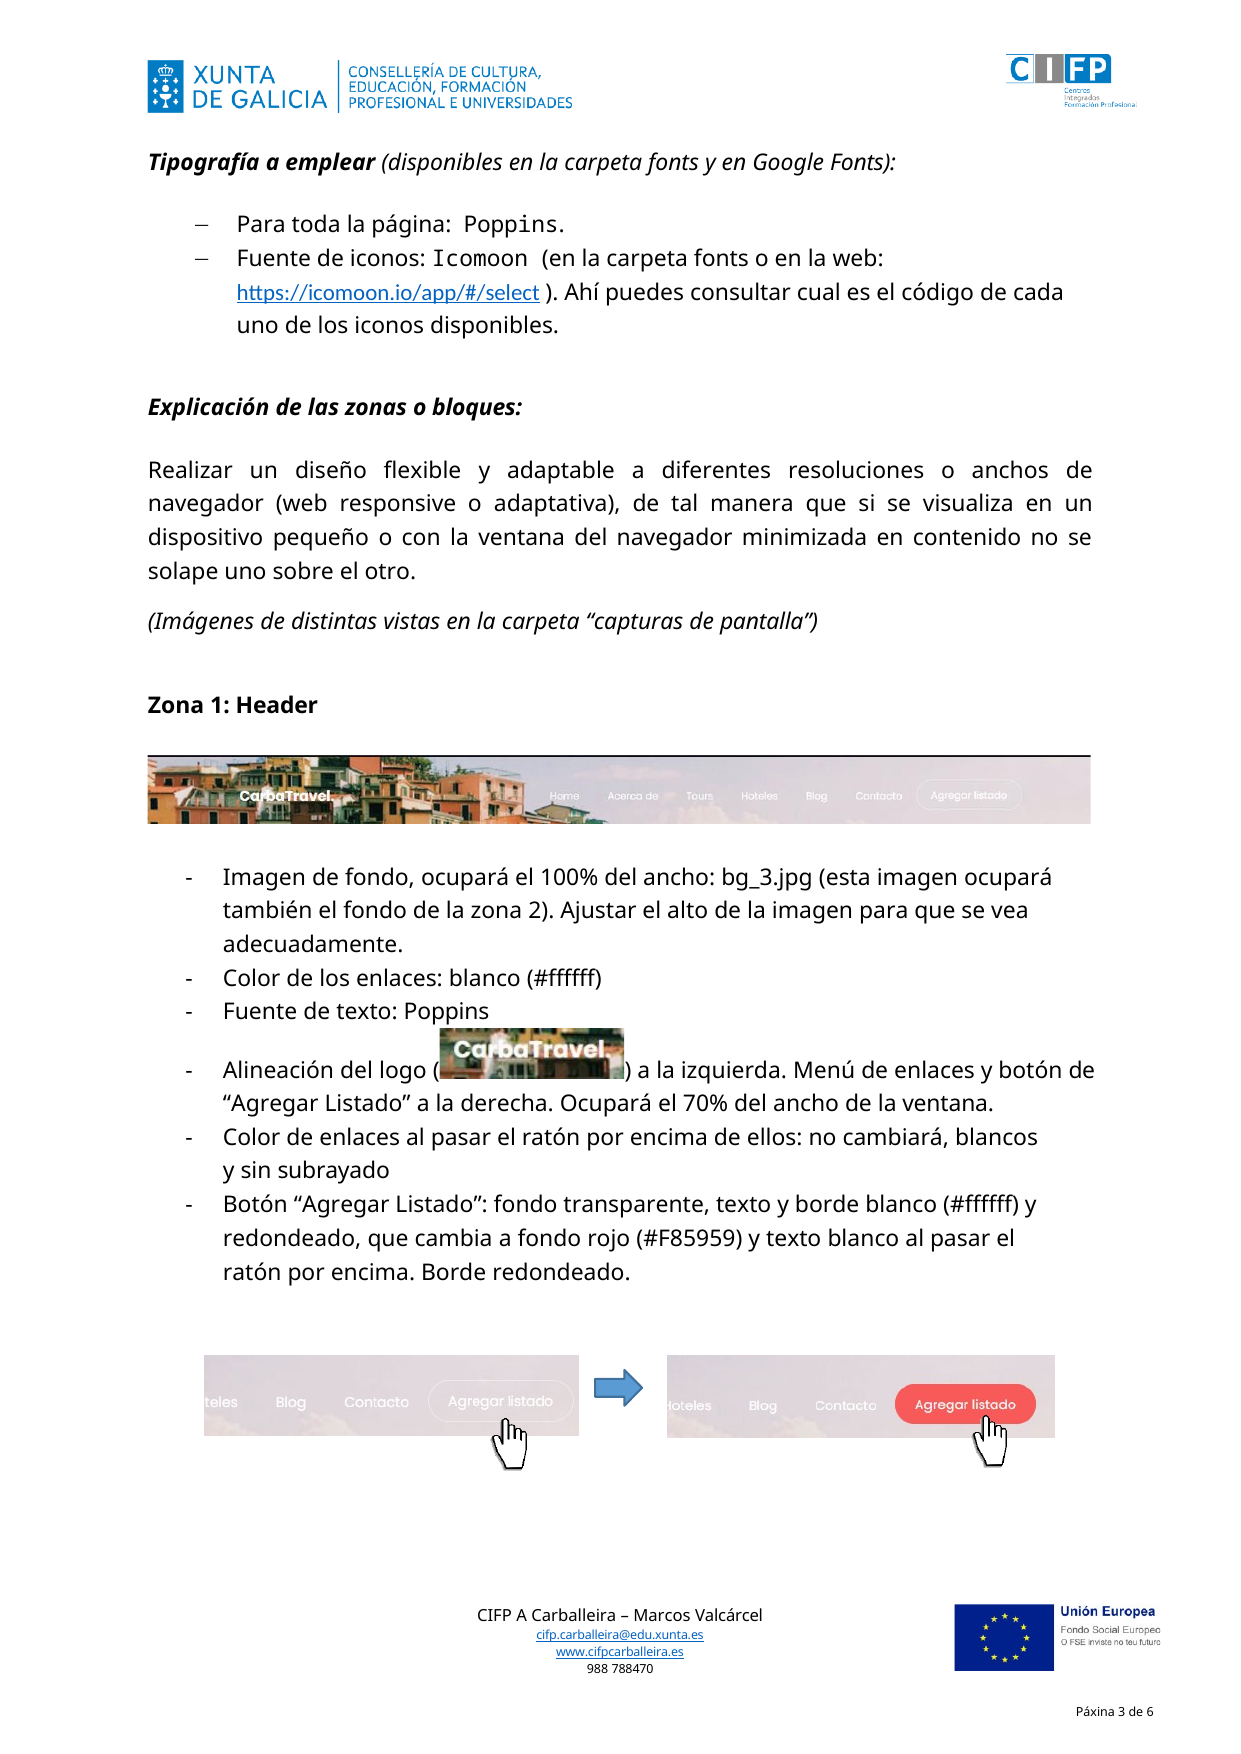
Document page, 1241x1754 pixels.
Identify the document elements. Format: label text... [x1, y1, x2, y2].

picture [147, 60, 572, 113]
text 988 788470 [483, 1661, 757, 1678]
picture [1006, 54, 1137, 107]
text (Imágenes de distintas vistas en la carpeta “capturas de pantalla”) [148, 605, 1184, 637]
text “Agregar Listado” a la derecha. Ocupará el 70% del ancho de la ventana. [223, 1087, 1184, 1119]
list Para toda la página: Poppins. [192, 208, 1184, 239]
text cifp.carballeira@edu.xunta.es www.cifpcarballeira.es [483, 1626, 757, 1661]
picture [147, 755, 1091, 824]
picture [204, 1355, 579, 1471]
picture [439, 1028, 625, 1079]
subtitle Zona 1: Header [148, 689, 1184, 720]
text Realizar un diseño flexible y adaptable a diferentes resoluciones o anchos de navegador (web responsive o adaptativa), de tal manera que si se visualiza en un dispositivo pequeño o con la ventana del navegador minimizada en contenido no se solape uno sobre el otro. [148, 453, 1093, 586]
list Imagen de fondo, ocupará el 100% del ancho: bg_3.jpg (esta imagen ocupará también el fondo de la zona 2). Ajustar el alto de la imagen para que se vea adecuadamente. [185, 861, 1093, 959]
picture [954, 1604, 1161, 1671]
list Alineación del logo () a la izquierda. Menú de enlaces y botón de [185, 1028, 1184, 1085]
text Explicación de las zonas o bloques: [148, 391, 1184, 422]
list Fuente de texto: Poppins [185, 995, 1184, 1026]
text CIFP A Carballeira – Marcos Valcárcel [133, 1604, 954, 1626]
list Color de los enlaces: blanco (#ffffff) [185, 962, 1184, 992]
text Tipografía a emplear (disponibles en la carpeta fonts y en Google Fonts): [148, 146, 1184, 177]
picture [667, 1355, 1055, 1468]
list Color de enlaces al pasar el ratón por encima de ellos: no cambiará, blancos y sin subrayado [185, 1121, 1039, 1186]
list Botón “Agregar Listado”: fondo transparente, texto y borde blanco (#ffffff) y redondeado, que cambia a fondo rojo (#F85959) y texto blanco al pasar el ratón por encima. Borde redondeado. [185, 1188, 1072, 1287]
list Fuente de iconos: Icomoon (en la carpeta fonts o en la web: https://icomoon.io/app/#/select ). Ahí puedes consultar cual es el código de cada uno de los iconos disponibles. [192, 242, 1083, 341]
